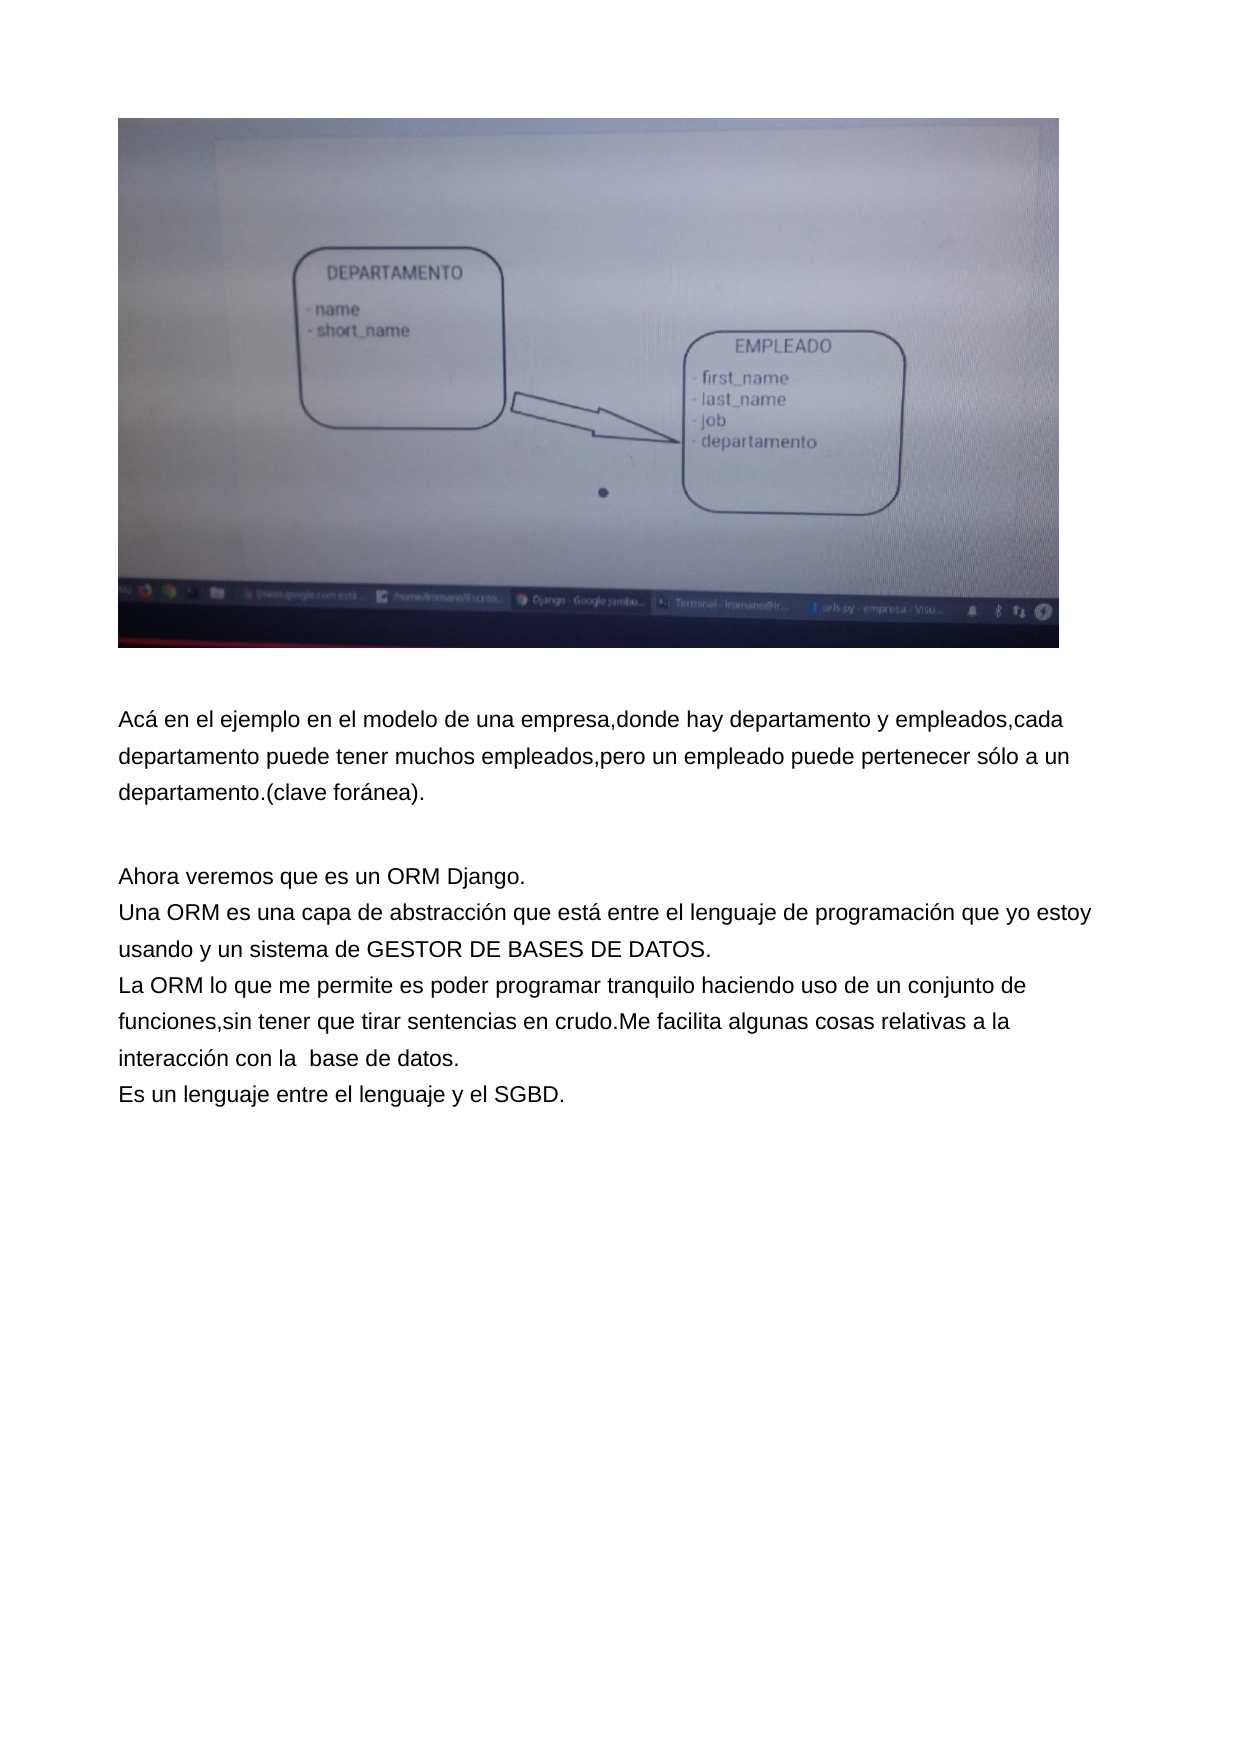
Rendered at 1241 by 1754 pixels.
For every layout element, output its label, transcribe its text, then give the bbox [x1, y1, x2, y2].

text Ahora veremos que es un ORM Django. [118, 863, 1122, 889]
text Acá en el ejemplo en el modelo de una empresa,donde hay departamento y empleados,cada departamento puede tener muchos empleados,pero un empleado puede pertenecer sólo a un departamento.(clave foránea). [118, 706, 1122, 805]
text Es un lenguaje entre el lenguaje y el SGBD. [118, 1081, 1122, 1107]
text Una ORM es una capa de abstracción que está entre el lenguaje de programación que yo estoy usando y un sistema de GESTOR DE BASES DE DATOS. [118, 899, 1122, 962]
text La ORM lo que me permite es poder programar tranquilo haciendo uso de un conjunto de funciones,sin tener que tirar sentencias en crudo.Me facilita algunas cosas relativas a la interacción con la base de datos. [118, 972, 1122, 1071]
picture [118, 118, 1059, 648]
